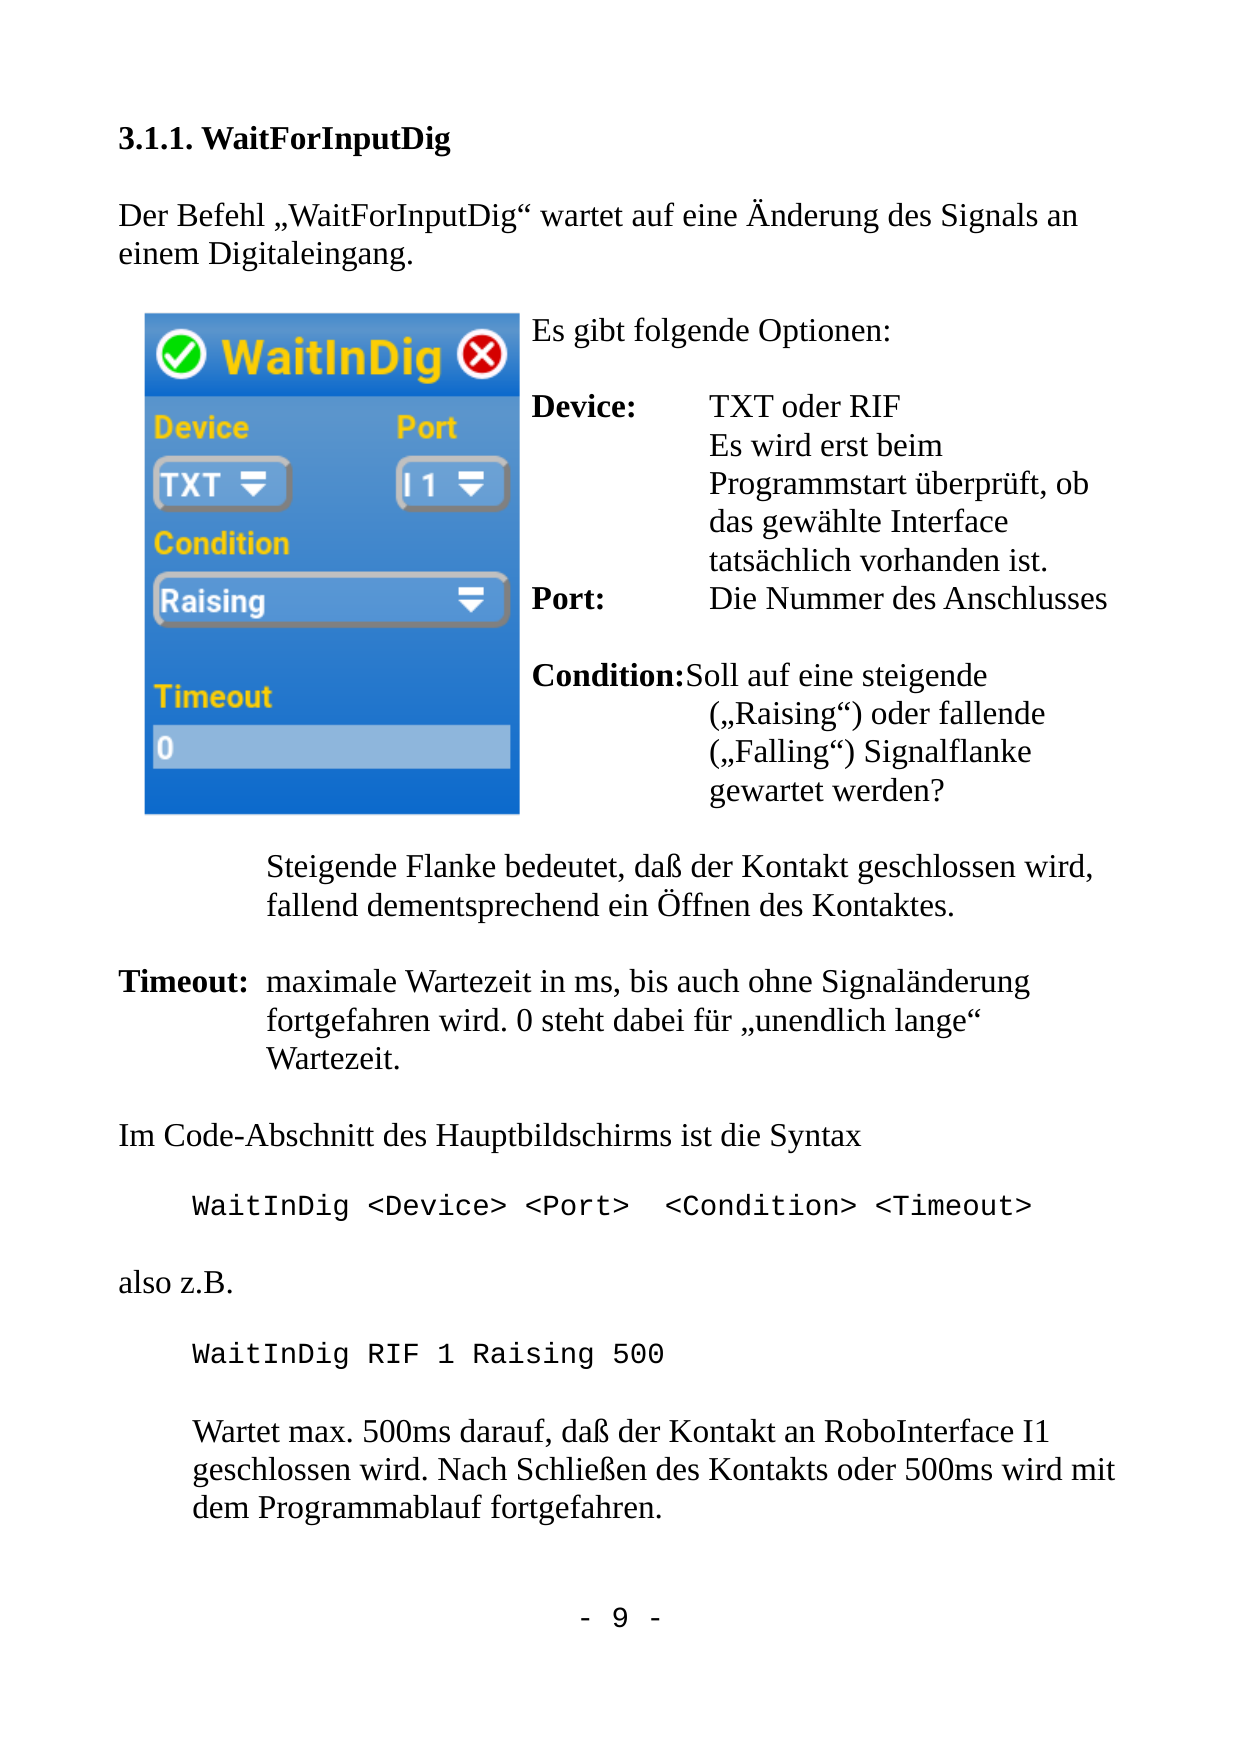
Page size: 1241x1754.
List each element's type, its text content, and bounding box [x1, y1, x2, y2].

text Es wird erst beim Programmstart überprüft, ob das gewählte Interface tatsächlich vorhanden ist. [520, 425, 1122, 578]
text Timeout: maximale Wartezeit in ms, bis auch ohne Signaländerung fortgefahren wird. 0 steht dabei für „unendlich lange“ Wartezeit. [118, 961, 1122, 1076]
text Steigende Flanke bedeutet, daß der Kontakt geschlossen wird, fallend dementsprechend ein Öffnen des Kontaktes. [118, 846, 1122, 923]
text Device: TXT oder RIF [520, 386, 1122, 425]
text Im Code-Abschnitt des Hauptbildschirms ist die Syntax [118, 1115, 1122, 1153]
text [118, 578, 144, 616]
text Condition:Soll auf eine steigende („Raising“) oder fallende („Falling“) Signalflanke gewartet werden? [520, 655, 1122, 808]
text also z.B. [118, 1263, 1122, 1301]
text [118, 655, 144, 808]
text Port: Die Nummer des Anschlusses [520, 578, 1122, 616]
text 3.1.1. WaitForInputDig [118, 118, 1122, 156]
text [118, 386, 144, 425]
text Der Befehl „WaitForInputDig“ wartet auf eine Änderung des Signals an einem Digitaleingang. [118, 195, 1122, 271]
picture [144, 312, 520, 816]
text WaitInDig RIF 1 Raising 500 [118, 1339, 1122, 1372]
text Es gibt folgende Optionen: [118, 310, 1122, 348]
text Wartet max. 500ms darauf, daß der Kontakt an RoboInterface I1 geschlossen wird. Nach Schließen des Kontakts oder 500ms wird mit dem Programmablauf fortgefahren. [118, 1411, 1122, 1526]
text WaitInDig <Device> <Port> <Condition> <Timeout> [118, 1191, 1122, 1224]
text [118, 425, 144, 578]
